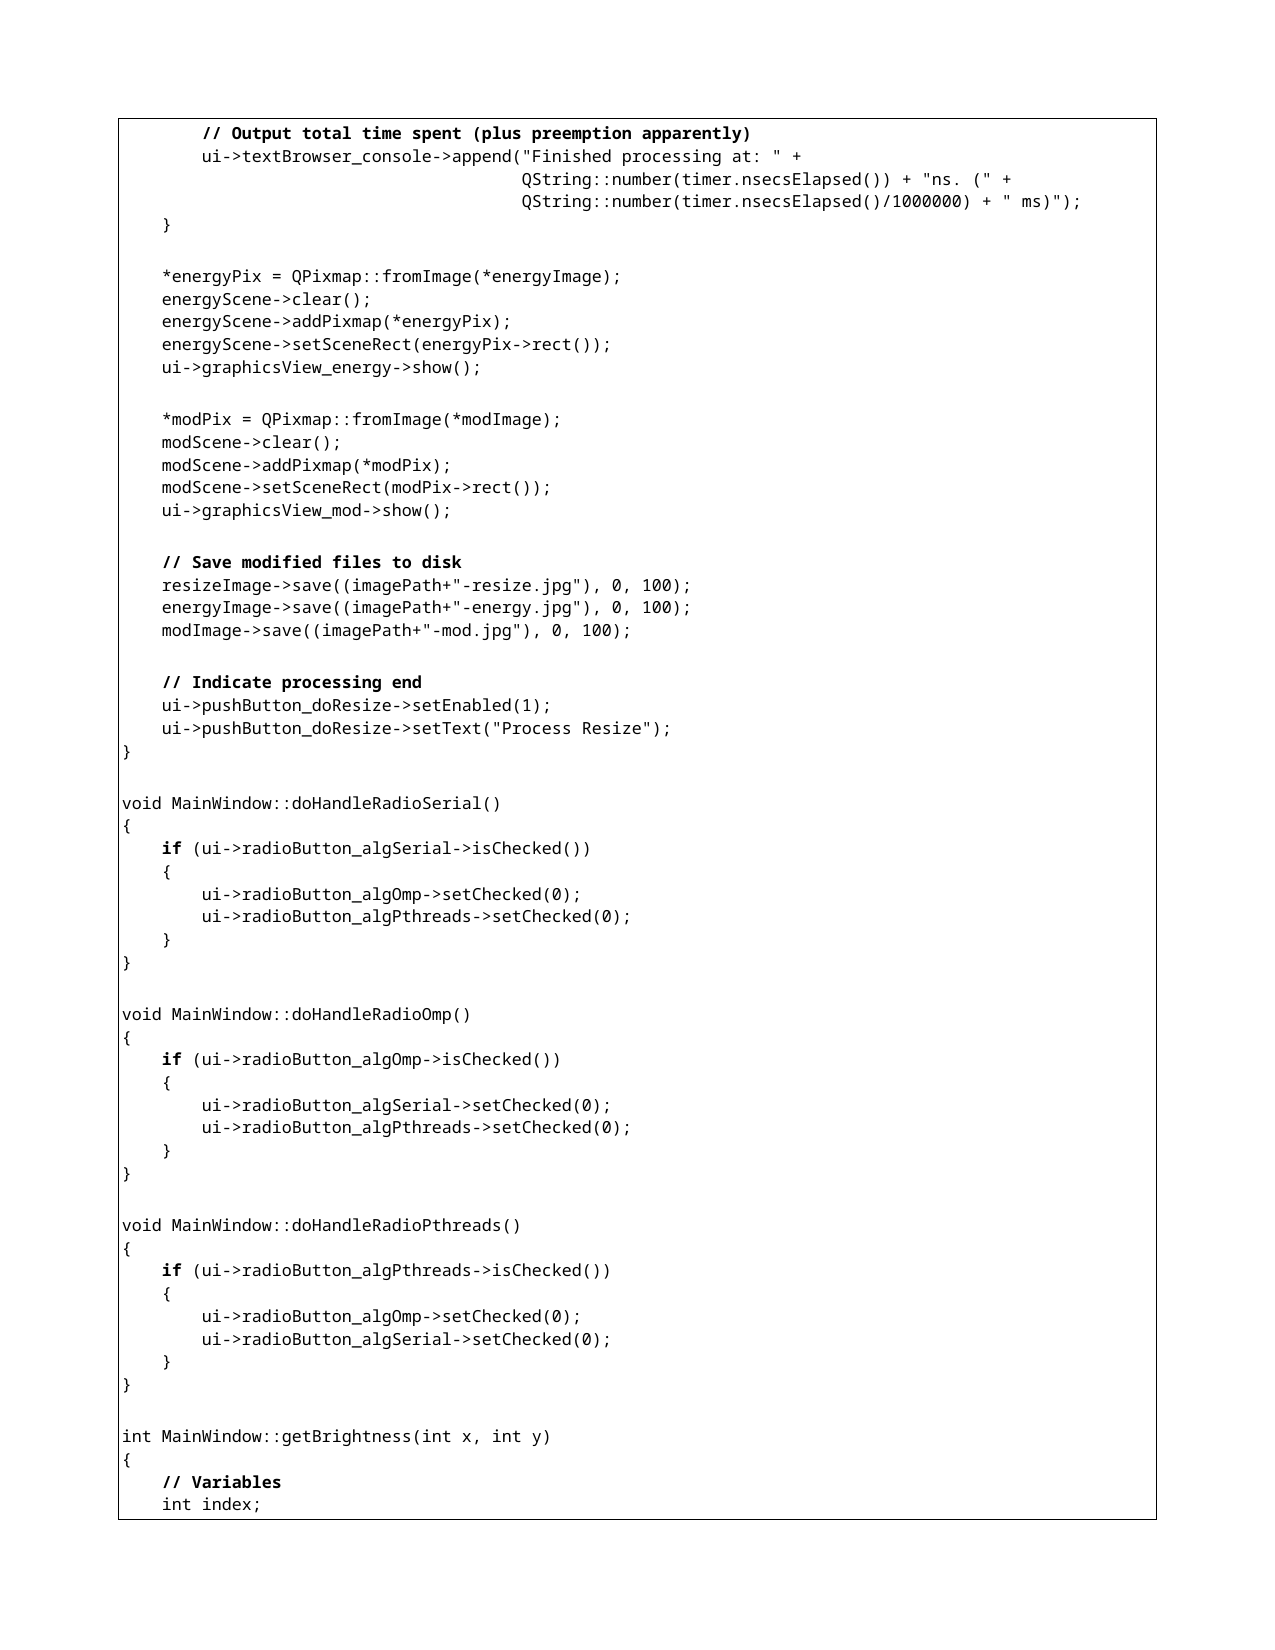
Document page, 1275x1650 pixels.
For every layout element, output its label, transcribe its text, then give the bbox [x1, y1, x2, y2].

text int MainWindow::getBrightness(int x, int y) [119, 1421, 1156, 1444]
text if (ui->radioButton_algOmp->isChecked()) [119, 1044, 1156, 1067]
text QString::number(timer.nsecsElapsed()) + "ns. (" + [119, 163, 1156, 186]
text int index; [119, 1489, 1156, 1519]
text } [119, 924, 1156, 947]
text *modPix = QPixmap::fromImage(*modImage); [119, 404, 1156, 427]
text energyScene->setSceneRect(energyPix->rect()); [119, 329, 1156, 352]
text ui->pushButton_doResize->setText("Process Resize"); [119, 713, 1156, 736]
text // Save modified files to disk [119, 547, 1156, 570]
text void MainWindow::doHandleRadioPthreads() [119, 1210, 1156, 1233]
text ui->radioButton_algSerial->setChecked(0); [119, 1324, 1156, 1346]
text // Output total time spent (plus preemption apparently) [119, 119, 1156, 141]
text energyImage->save((imagePath+"-energy.jpg"), 0, 100); [119, 593, 1156, 615]
text { [119, 1067, 1156, 1090]
text { [119, 1444, 1156, 1467]
text modScene->setSceneRect(modPix->rect()); [119, 472, 1156, 495]
text modImage->save((imagePath+"-mod.jpg"), 0, 100); [119, 615, 1156, 642]
text } [119, 1158, 1156, 1184]
text *energyPix = QPixmap::fromImage(*energyImage); [119, 261, 1156, 284]
text { [119, 856, 1156, 879]
text QString::number(timer.nsecsElapsed()/1000000) + " ms)"); [119, 186, 1156, 209]
text } [119, 209, 1156, 235]
text void MainWindow::doHandleRadioSerial() [119, 788, 1156, 811]
text { [119, 811, 1156, 833]
text energyScene->clear(); [119, 284, 1156, 307]
text } [119, 1369, 1156, 1395]
text modScene->clear(); [119, 427, 1156, 449]
text ui->radioButton_algOmp->setChecked(0); [119, 1301, 1156, 1324]
text { [119, 1233, 1156, 1256]
text ui->radioButton_algOmp->setChecked(0); [119, 879, 1156, 901]
text { [119, 1022, 1156, 1044]
text ui->graphicsView_energy->show(); [119, 352, 1156, 378]
text void MainWindow::doHandleRadioOmp() [119, 999, 1156, 1022]
text if (ui->radioButton_algPthreads->isChecked()) [119, 1256, 1156, 1278]
text { [119, 1278, 1156, 1301]
text // Indicate processing end [119, 667, 1156, 690]
text } [119, 947, 1156, 973]
text } [119, 1135, 1156, 1158]
text ui->pushButton_doResize->setEnabled(1); [119, 690, 1156, 713]
text // Variables [119, 1467, 1156, 1489]
text energyScene->addPixmap(*energyPix); [119, 307, 1156, 329]
text } [119, 736, 1156, 762]
text modScene->addPixmap(*modPix); [119, 449, 1156, 472]
text ui->radioButton_algPthreads->setChecked(0); [119, 901, 1156, 924]
text ui->textBrowser_console->append("Finished processing at: " + [119, 141, 1156, 163]
text } [119, 1346, 1156, 1369]
text ui->radioButton_algPthreads->setChecked(0); [119, 1112, 1156, 1135]
text ui->radioButton_algSerial->setChecked(0); [119, 1090, 1156, 1112]
text if (ui->radioButton_algSerial->isChecked()) [119, 833, 1156, 856]
text ui->graphicsView_mod->show(); [119, 495, 1156, 521]
text resizeImage->save((imagePath+"-resize.jpg"), 0, 100); [119, 570, 1156, 593]
